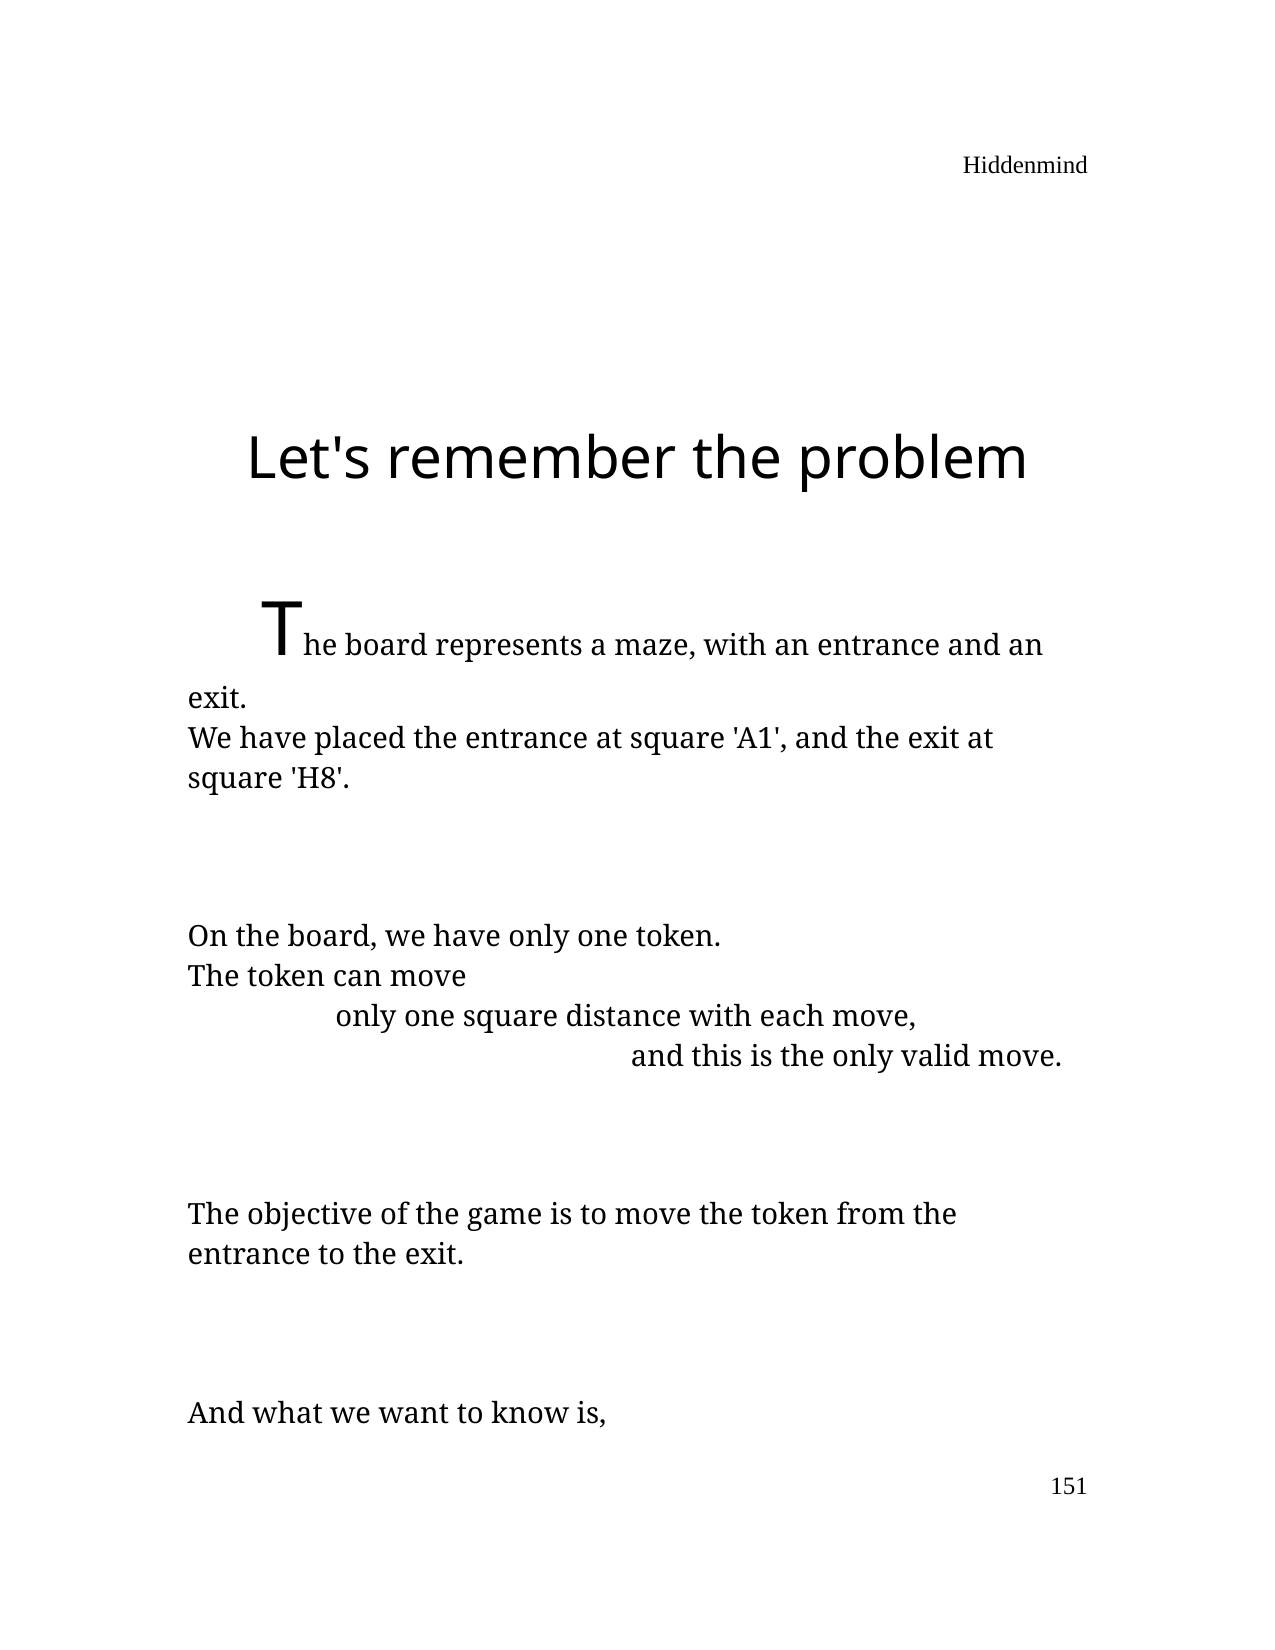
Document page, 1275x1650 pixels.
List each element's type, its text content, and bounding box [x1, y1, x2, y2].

text and this is the only valid move. [187, 1035, 1087, 1074]
text On the board, we have only one token. [187, 916, 1087, 955]
text And what we want to know is, [187, 1392, 1087, 1432]
text only one square distance with each move, [187, 995, 1087, 1035]
text We have placed the entrance at square 'A1', and the exit at square 'H8'. [187, 717, 1087, 797]
text The token can move [187, 955, 1087, 995]
text The objective of the game is to move the token from the entrance to the exit. [187, 1193, 1087, 1273]
text The board represents a maze, with an entrance and an exit. [187, 575, 1087, 717]
